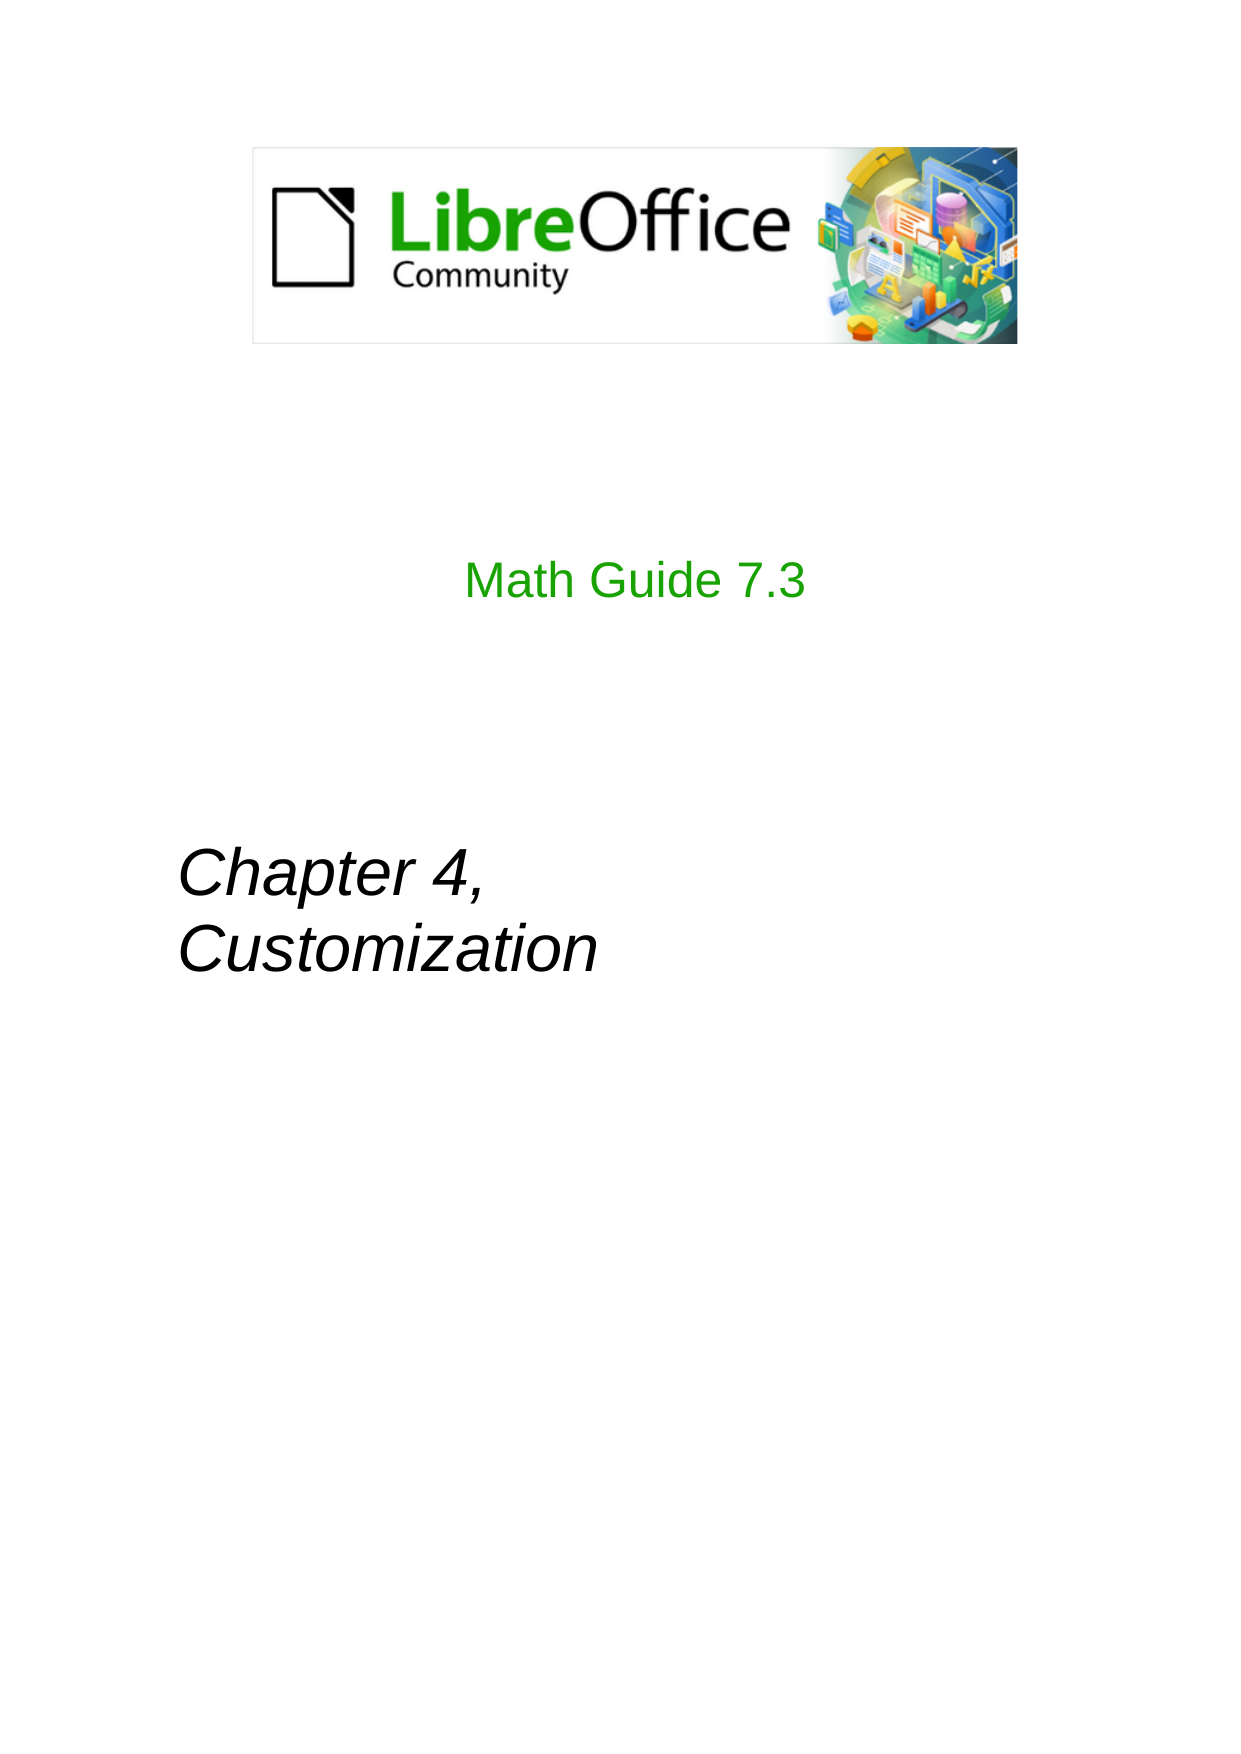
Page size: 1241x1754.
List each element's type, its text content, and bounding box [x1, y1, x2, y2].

text Math Guide 7.3 [177, 550, 1093, 608]
title Chapter 4, Customization [177, 833, 1093, 986]
picture [252, 147, 1018, 344]
